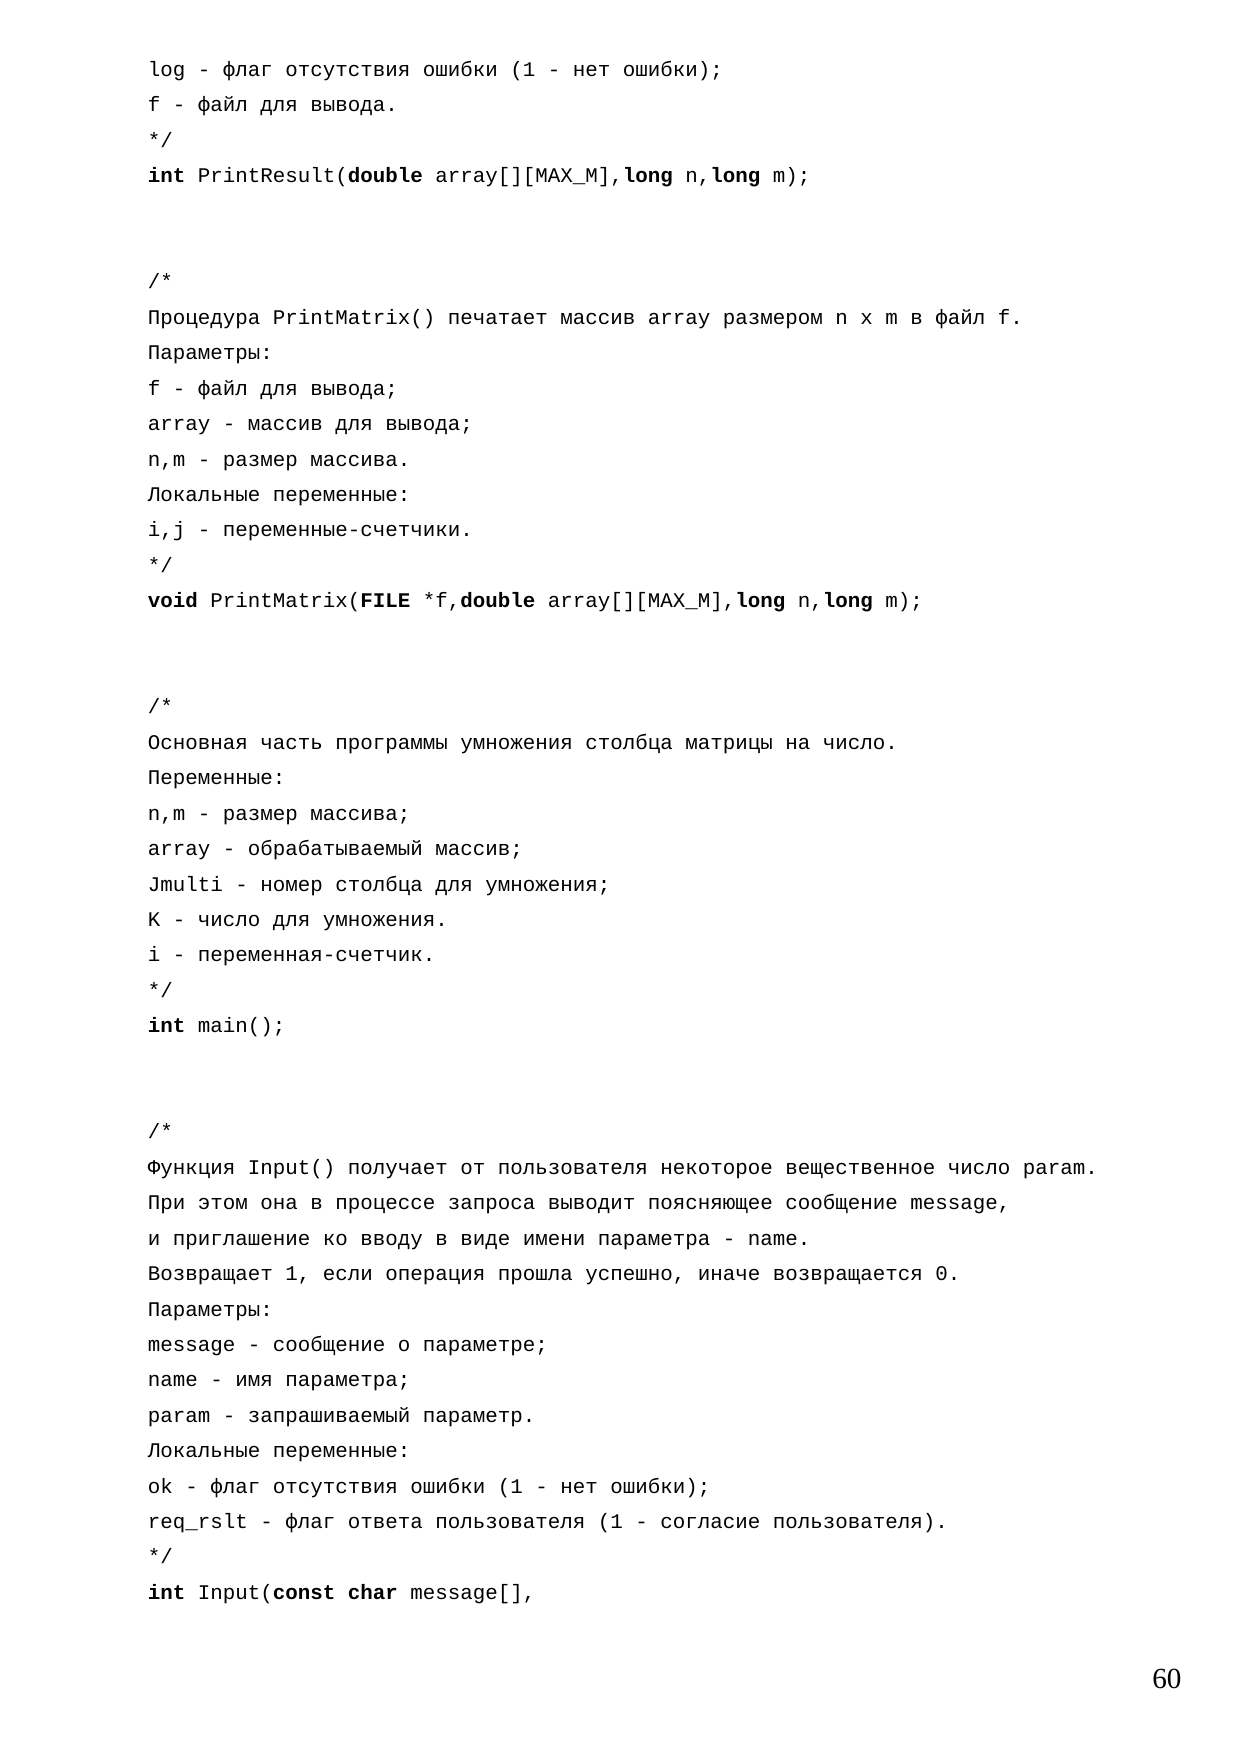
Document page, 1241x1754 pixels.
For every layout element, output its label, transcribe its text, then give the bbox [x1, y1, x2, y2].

text /* [148, 272, 1181, 295]
text n,m - размер массива; [148, 803, 1181, 826]
text и приглашение ко вводу в виде имени параметра - name. [148, 1228, 1181, 1251]
text array - массив для вывода; [148, 413, 1181, 437]
text int Input(const char message[], [148, 1582, 1181, 1606]
text K - число для умножения. [148, 909, 1181, 933]
text i - переменная-счетчик. [148, 944, 1181, 968]
text При этом она в процессе запроса выводит поясняющее сообщение message, [148, 1192, 1181, 1216]
text Переменные: [148, 767, 1181, 791]
text /* [148, 1122, 1181, 1145]
text f - файл для вывода; [148, 378, 1181, 401]
text /* [148, 697, 1181, 720]
text */ [148, 1547, 1181, 1570]
text void PrintMatrix(FILE *f,double array[][MAX_M],long n,long m); [148, 590, 1181, 614]
text Локальные переменные: [148, 1440, 1181, 1464]
text Функция Input() получает от пользователя некоторое вещественное число param. [148, 1157, 1181, 1181]
text array - обрабатываемый массив; [148, 838, 1181, 862]
text int PrintResult(double array[][MAX_M],long n,long m); [148, 165, 1181, 189]
text message - сообщение о параметре; [148, 1334, 1181, 1358]
text f - файл для вывода. [148, 94, 1181, 118]
text Возвращает 1, если операция прошла успешно, иначе возвращается 0. [148, 1263, 1181, 1287]
text Процедура PrintMatrix() печатает массив array размером n x m в файл f. [148, 307, 1181, 331]
text req_rslt - флаг ответа пользователя (1 - согласие пользователя). [148, 1511, 1181, 1535]
text */ [148, 130, 1181, 153]
text */ [148, 980, 1181, 1003]
text n,m - размер массива. [148, 449, 1181, 472]
text name - имя параметра; [148, 1369, 1181, 1393]
text Локальные переменные: [148, 484, 1181, 508]
text log - флаг отсутствия ошибки (1 - нет ошибки); [148, 59, 1181, 83]
text Jmulti - номер столбца для умножения; [148, 874, 1181, 897]
text int main(); [148, 1015, 1181, 1039]
text Параметры: [148, 342, 1181, 366]
text ok - флаг отсутствия ошибки (1 - нет ошибки); [148, 1476, 1181, 1499]
text param - запрашиваемый параметр. [148, 1405, 1181, 1428]
text */ [148, 555, 1181, 578]
text Параметры: [148, 1299, 1181, 1322]
text Основная часть программы умножения столбца матрицы на число. [148, 732, 1181, 756]
text i,j - переменные-счетчики. [148, 519, 1181, 543]
